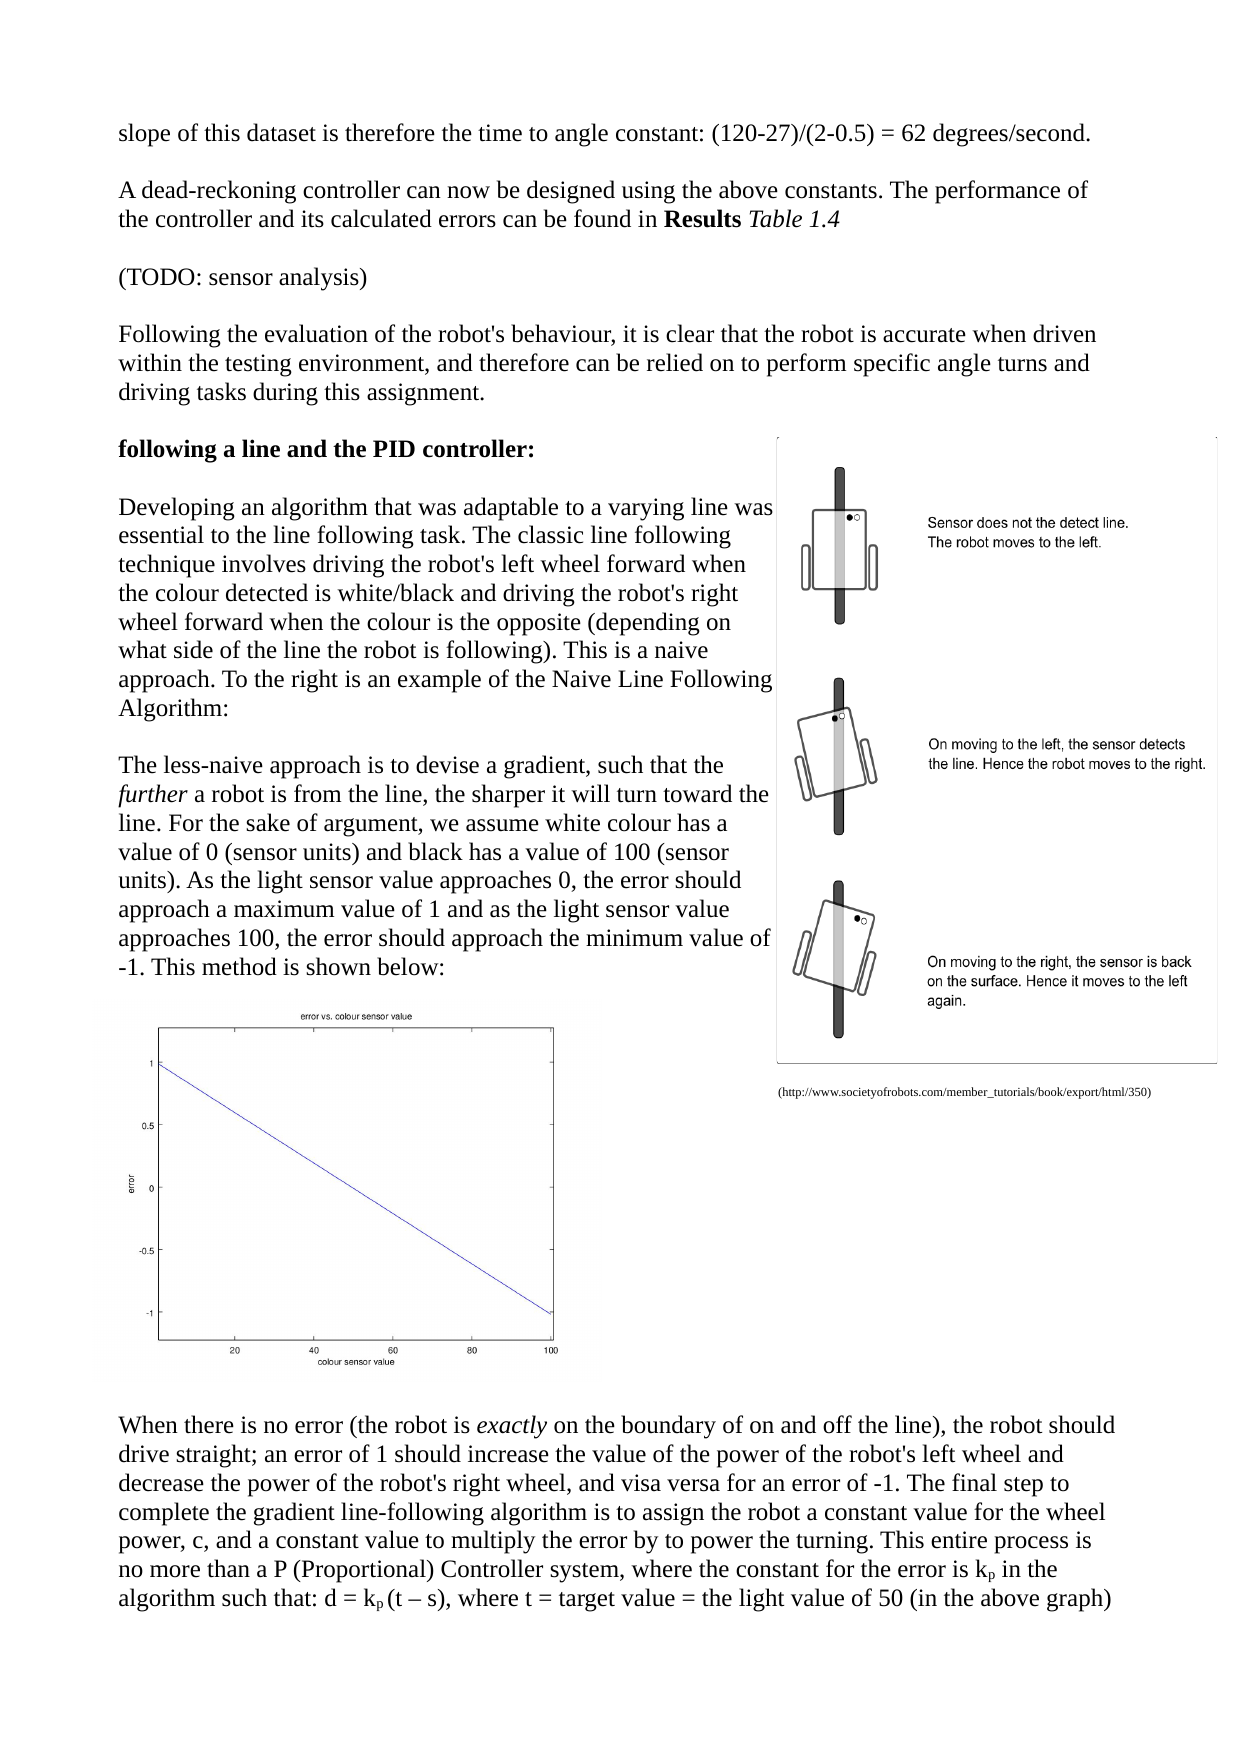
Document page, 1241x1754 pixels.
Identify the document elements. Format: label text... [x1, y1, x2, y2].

text (TODO: sensor analysis) [118, 262, 1122, 291]
picture [92, 999, 602, 1382]
text When there is no error (the robot is exactly on the boundary of on and off the line), the robot should drive straight; an error of 1 should increase the value of the power of the robot's left wheel and decrease the power of the robot's right wheel, and visa versa for an error of -1. The final step to complete the gradient line-following algorithm is to assign the robot a constant value for the wheel power, c, and a constant value to multiply the error by to power the turning. This entire process is no more than a P (Proportional) Controller system, where the constant for the error is kp in the algorithm such that: d = kp (t – s), where t = target value = the light value of 50 (in the above graph) [118, 1410, 1122, 1612]
text slope of this dataset is therefore the time to angle constant: (120-27)/(2-0.5) = 62 degrees/second. [118, 118, 1122, 147]
text Developing an algorithm that was adaptable to a varying line was essential to the line following task. The classic line following technique involves driving the robot's left wheel forward when the colour detected is white/black and driving the robot's right wheel forward when the colour is the opposite (depending on what side of the line the robot is following). This is a naive approach. To the right is an example of the Naive Line Following Algorithm: [118, 492, 776, 722]
text The less-naive approach is to devise a gradient, such that the further a robot is from the line, the sharper it will turn toward the line. For the sake of argument, we assume white colour has a value of 0 (sensor units) and black has a value of 100 (sensor units). As the light sensor value approaches 0, the error should approach a maximum value of 1 and as the light sensor value approaches 100, the error should approach the minimum value of -1. This method is shown below: [118, 751, 776, 981]
text A dead-reckoning controller can now be designed using the above constants. The performance of the controller and its calculated errors can be found in Results Table 1.4 [118, 176, 1122, 233]
text following a line and the PID controller: [118, 434, 1122, 463]
picture [776, 437, 1218, 1064]
text Following the evaluation of the robot's behaviour, it is clear that the robot is accurate when driven within the testing environment, and therefore can be relied on to perform specific angle turns and driving tasks during this assignment. [118, 319, 1122, 406]
